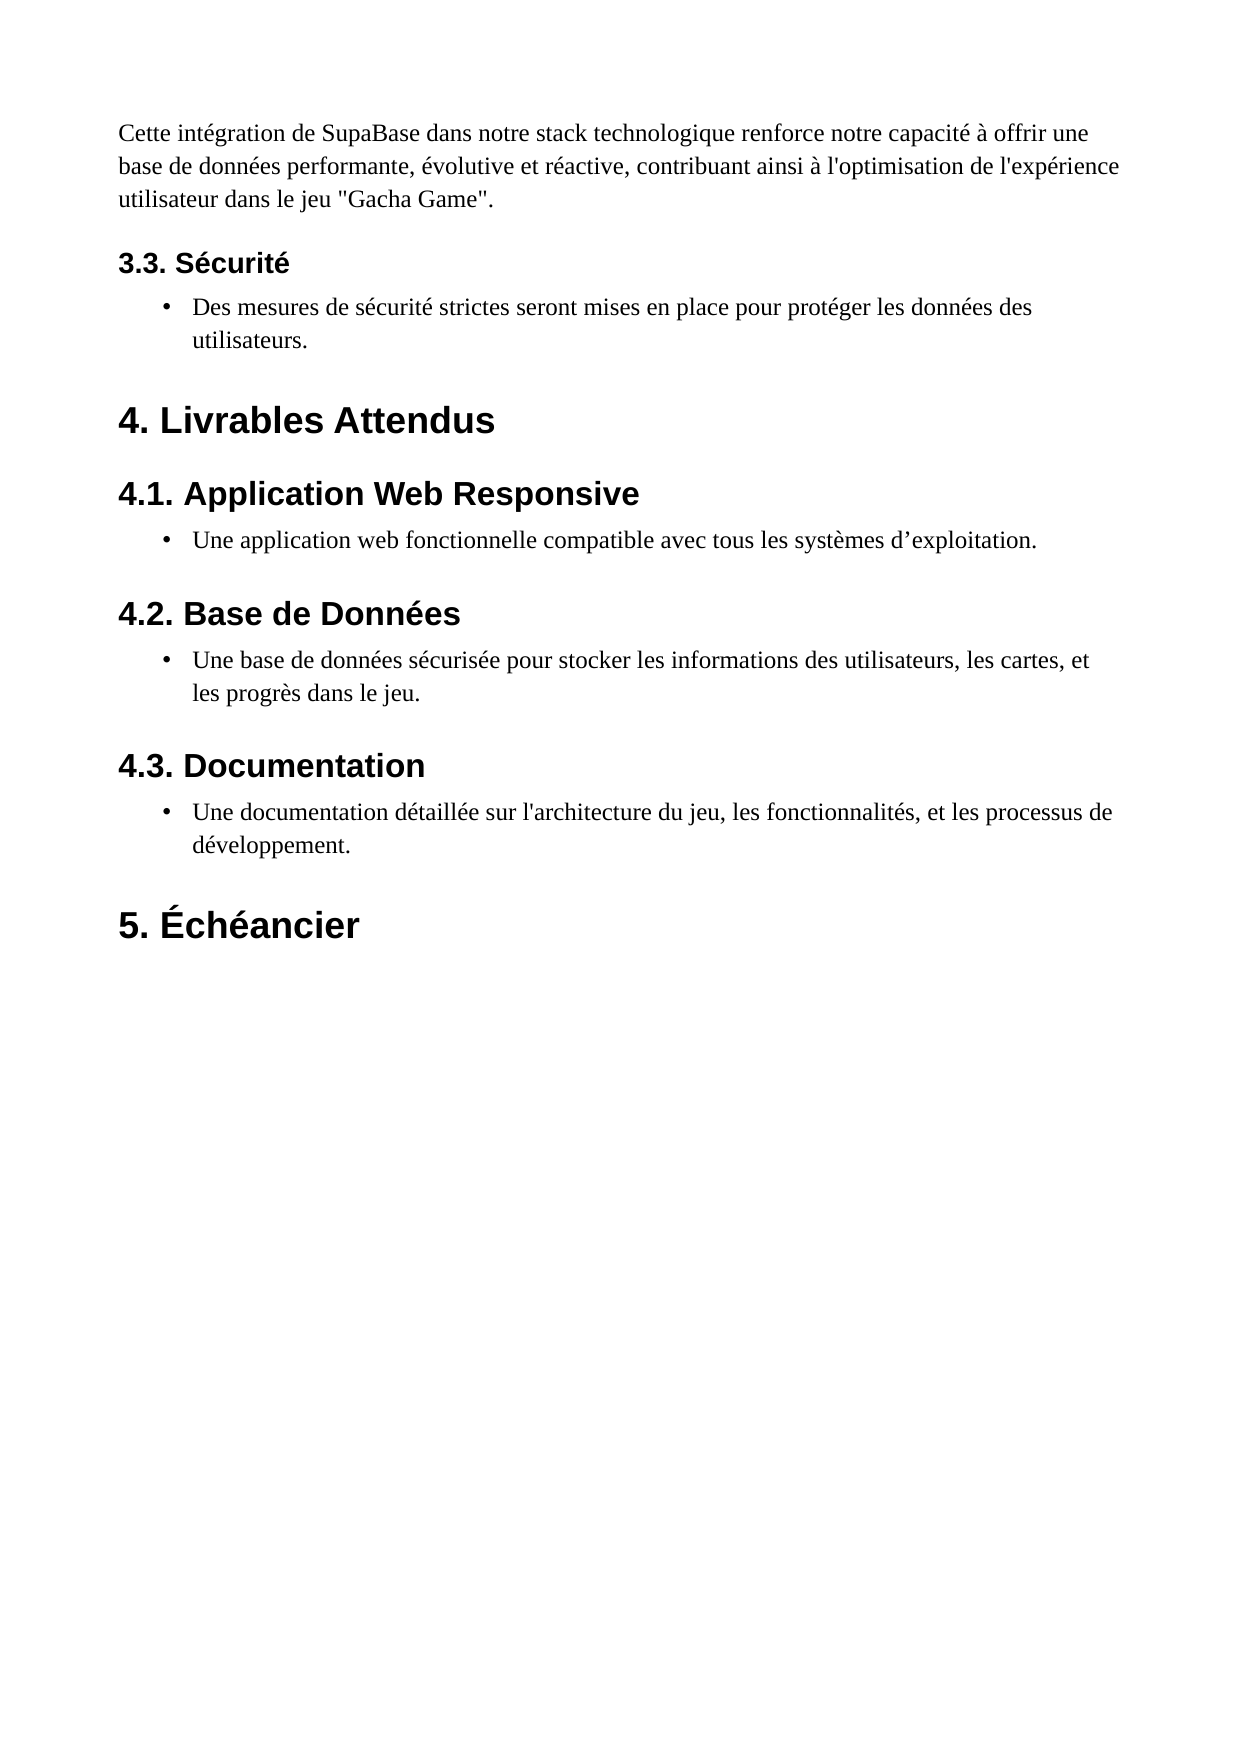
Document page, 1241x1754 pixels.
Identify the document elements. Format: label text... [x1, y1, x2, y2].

subtitle 4. Livrables Attendus [118, 398, 1122, 441]
subtitle 4.3. Documentation [118, 746, 1122, 785]
list Une documentation détaillée sur l'architecture du jeu, les fonctionnalités, et les processus de développement. [162, 797, 1122, 859]
text Cette intégration de SupaBase dans notre stack technologique renforce notre capacité à offrir une base de données performante, évolutive et réactive, contribuant ainsi à l'optimisation de l'expérience utilisateur dans le jeu "Gacha Game". [118, 118, 1122, 213]
list Des mesures de sécurité strictes seront mises en place pour protéger les données des utilisateurs. [162, 292, 1122, 354]
subtitle 5. Échéancier [118, 903, 1122, 946]
subtitle 4.1. Application Web Responsive [118, 474, 1122, 513]
list Une base de données sécurisée pour stocker les informations des utilisateurs, les cartes, et les progrès dans le jeu. [162, 645, 1122, 707]
list Une application web fonctionnelle compatible avec tous les systèmes d’exploitation. [162, 525, 1122, 554]
subtitle 4.2. Base de Données [118, 594, 1122, 632]
subtitle 3.3. Sécurité [118, 246, 1122, 280]
